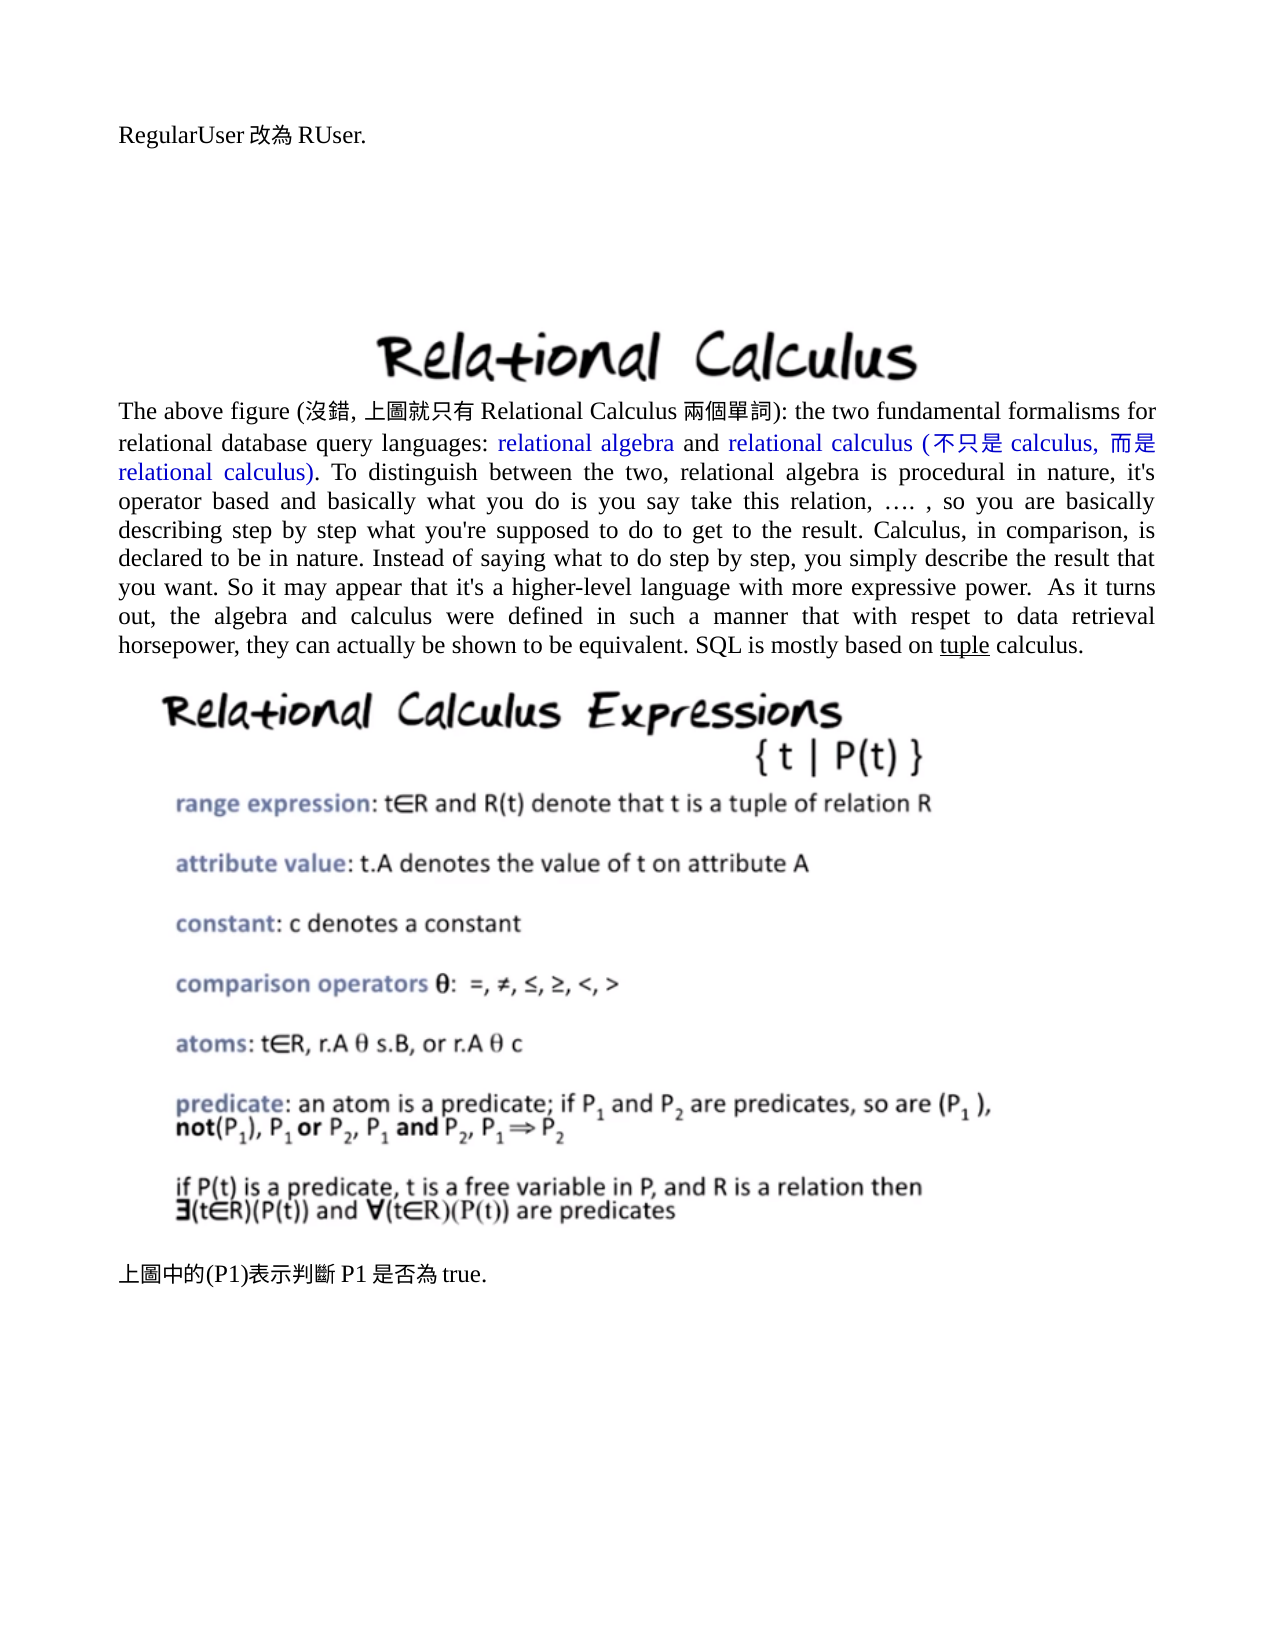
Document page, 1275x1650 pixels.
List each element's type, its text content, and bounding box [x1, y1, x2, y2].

text The above figure (沒錯, 上圖就只有Relational Calculus兩個單詞): the two fundamental formalisms for relational database query languages: relational algebra and relational calculus (不只是calculus, 而是relational calculus). To distinguish between the two, relational algebra is procedural in nature, it's operator based and basically what you do is you say take this relation, …. , so you are basically describing step by step what you're supposed to do to get to the result. Calculus, in comparison, is declared to be in nature. Instead of saying what to do step by step, you simply describe the result that you want. So it may appear that it's a higher-level language with more expressive power. As it turns out, the algebra and calculus were defined in such a manner that with respet to data retrieval horsepower, they can actually be shown to be equivalent. SQL is mostly based on tuple calculus. [118, 394, 1157, 658]
picture [118, 322, 1157, 394]
text RegularUser改為RUser. [118, 118, 1157, 150]
text 上圖中的(P1)表示判斷P1是否為true. [118, 1257, 1157, 1288]
picture [118, 687, 1157, 1228]
